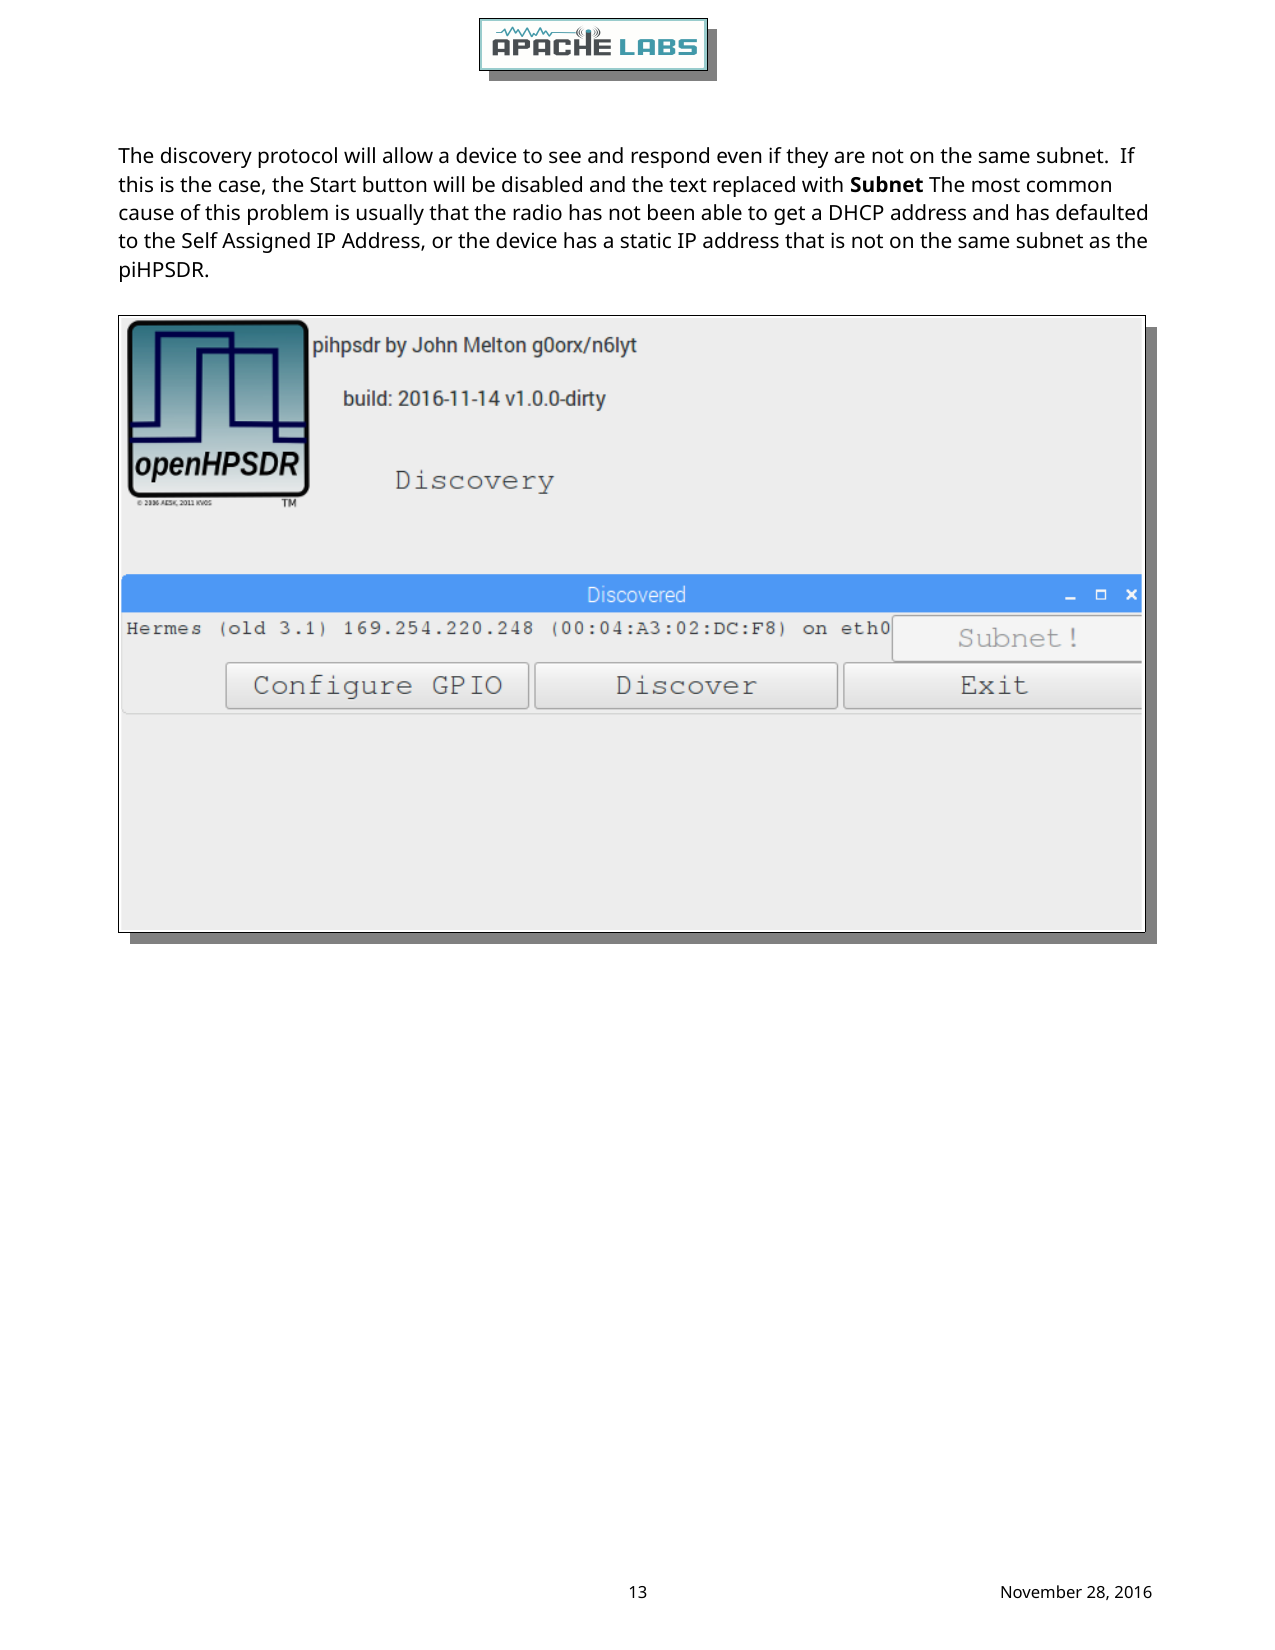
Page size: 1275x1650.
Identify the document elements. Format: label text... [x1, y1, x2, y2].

picture [482, 21, 704, 68]
text The discovery protocol will allow a device to see and respond even if they are not on the same subnet. If this is the case, the Start button will be disabled and the text replaced with Subnet The most common cause of this problem is usually that the radio has not been able to get a DHCP address and has defaulted to the Self Assigned IP Address, or the device has a static IP address that is not on the same subnet as the piHPSDR. [118, 141, 1157, 283]
picture [121, 318, 1142, 930]
